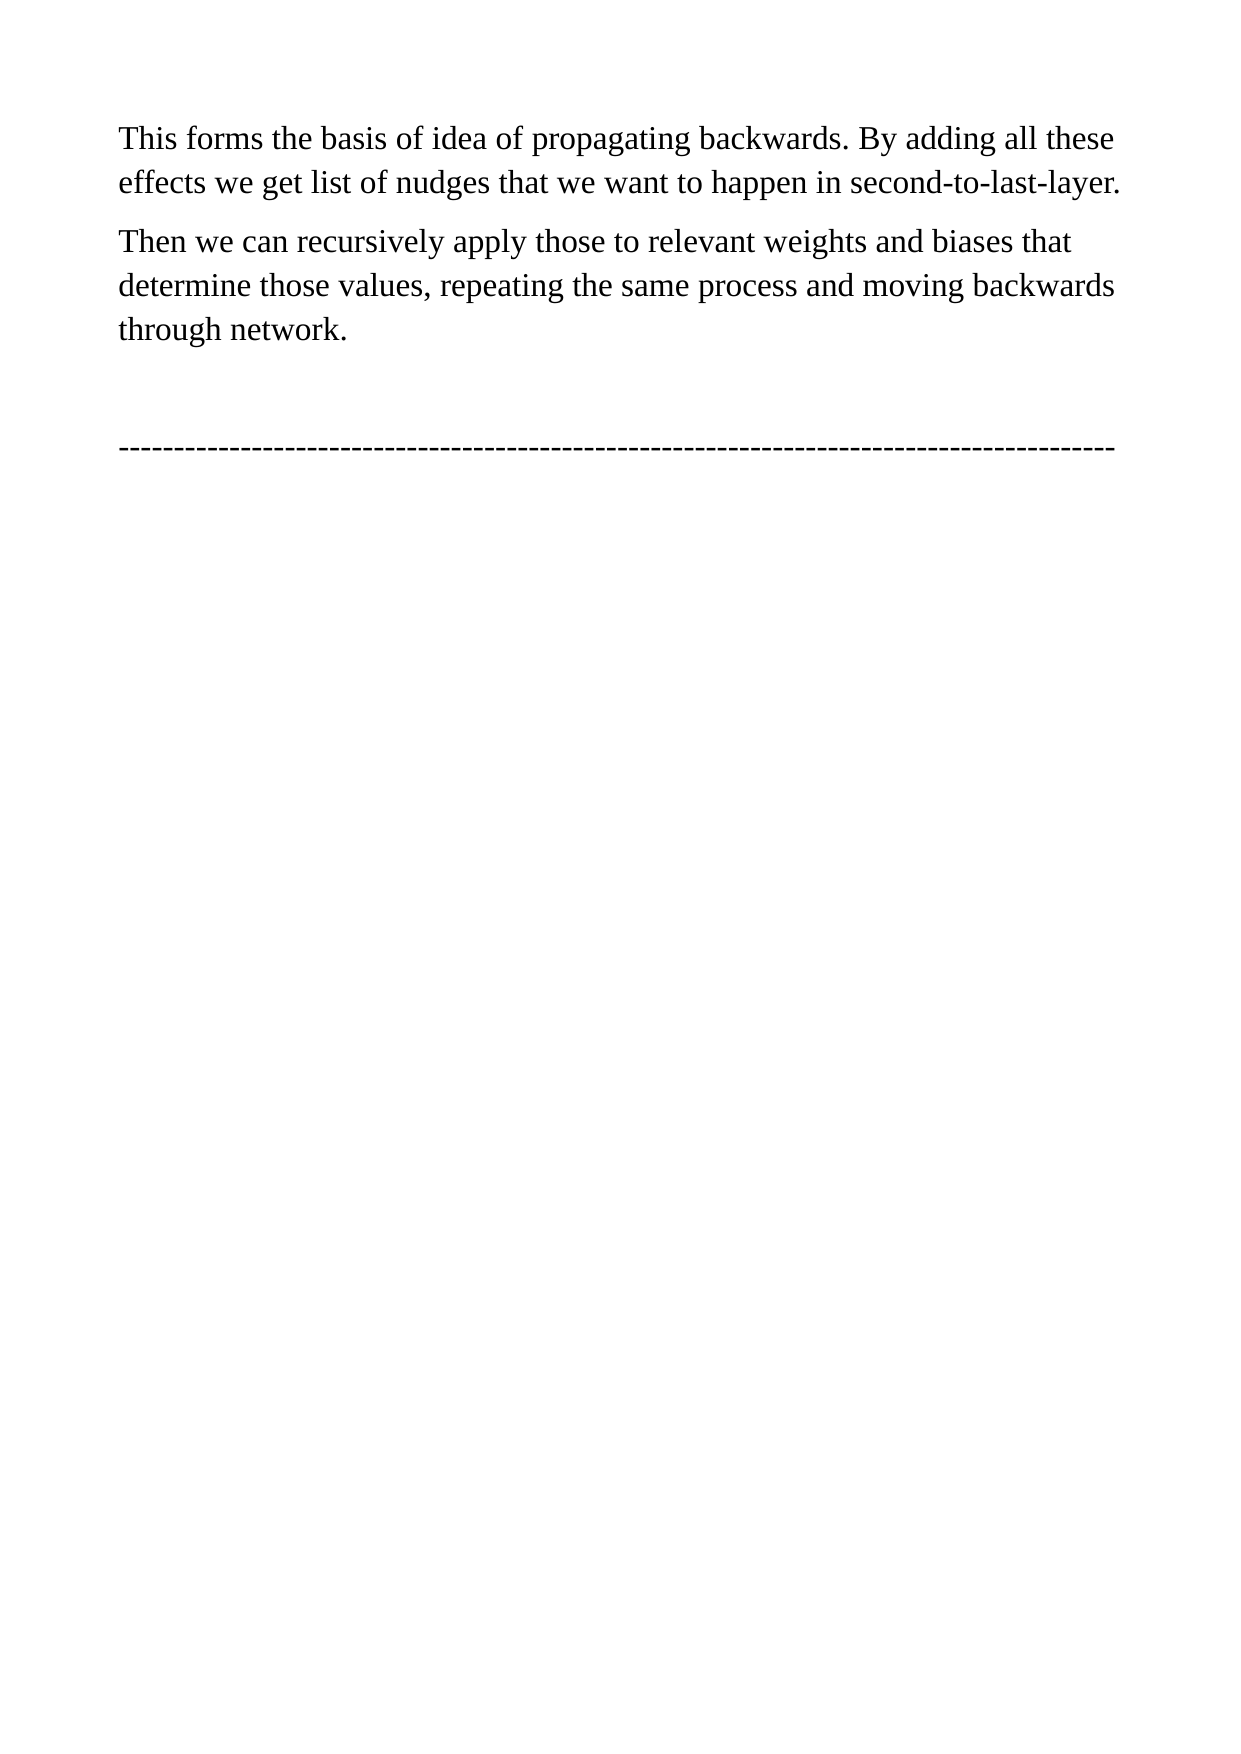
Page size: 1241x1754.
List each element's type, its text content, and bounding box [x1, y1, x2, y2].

text Then we can recursively apply those to relevant weights and biases that determine those values, repeating the same process and moving backwards through network. [118, 221, 1122, 347]
text This forms the basis of idea of propagating backwards. By adding all these effects we get list of nudges that we want to happen in second-to-last-layer. [118, 118, 1122, 201]
text ------------------------------------------------------------------------------------------ [118, 426, 1122, 464]
